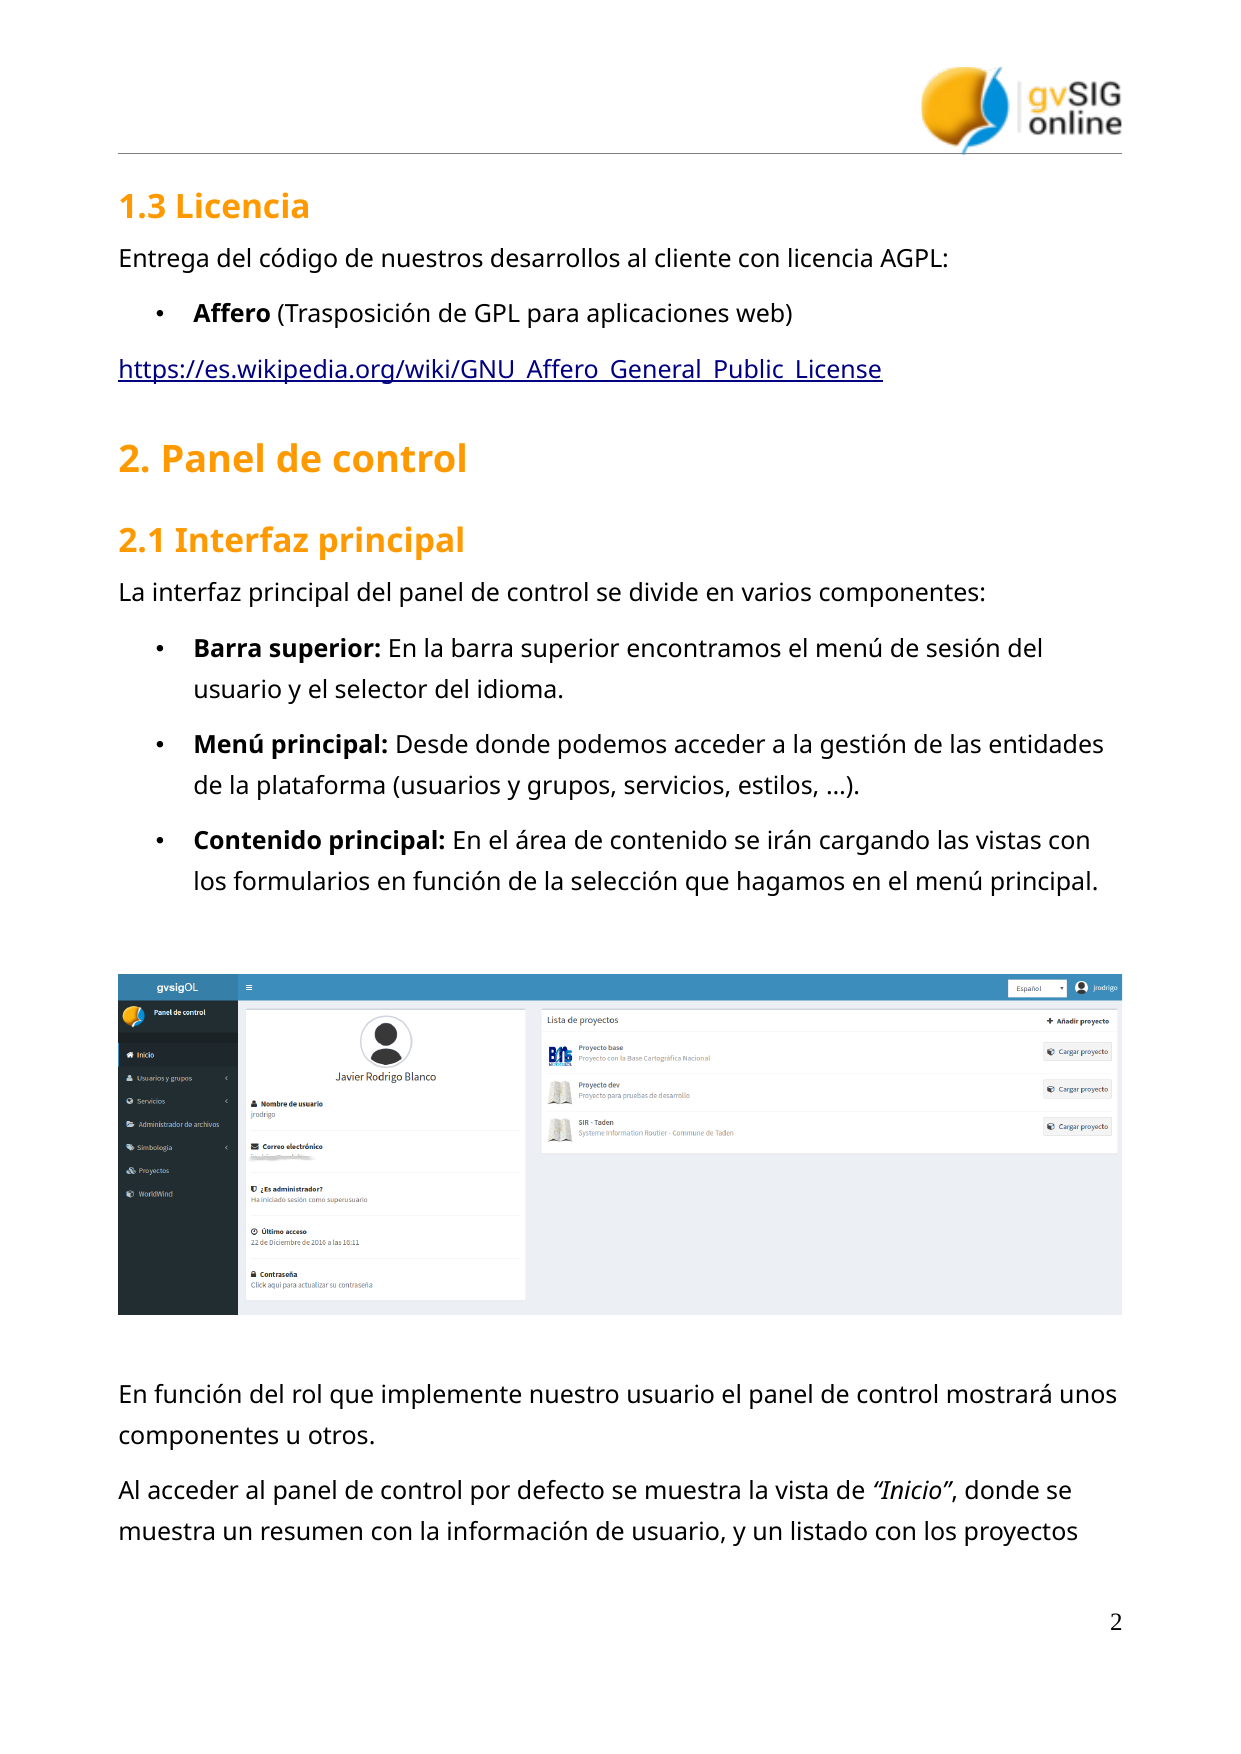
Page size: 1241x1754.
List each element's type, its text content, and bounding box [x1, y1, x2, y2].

subtitle 1.3 Licencia [118, 182, 1122, 228]
subtitle 2. Panel de control [118, 432, 1122, 483]
list Affero (Trasposición de GPL para aplicaciones web) [156, 296, 1122, 330]
text Entrega del código de nuestros desarrollos al cliente con licencia AGPL: [118, 241, 1122, 274]
text Al acceder al panel de control por defecto se muestra la vista de “Inicio”, donde se muestra un resumen con la información de usuario, y un listado con los proyectos [118, 1473, 1122, 1548]
text En función del rol que implemente nuestro usuario el panel de control mostrará unos componentes u otros. [118, 1377, 1122, 1452]
picture [118, 974, 1123, 1315]
list Contenido principal: En el área de contenido se irán cargando las vistas con los formularios en función de la selección que hagamos en el menú principal. [156, 823, 1122, 898]
text https://es.wikipedia.org/wiki/GNU_Affero_General_Public_License [118, 351, 1122, 385]
list Barra superior: En la barra superior encontramos el menú de sesión del usuario y el selector del idioma. [156, 630, 1122, 705]
subtitle 2.1 Interfaz principal [118, 517, 1122, 562]
list Menú principal: Desde donde podemos acceder a la gestión de las entidades de la plataforma (usuarios y grupos, servicios, estilos, …). [156, 727, 1122, 802]
picture [921, 67, 1122, 155]
text La interfaz principal del panel de control se divide en varios componentes: [118, 575, 1122, 609]
